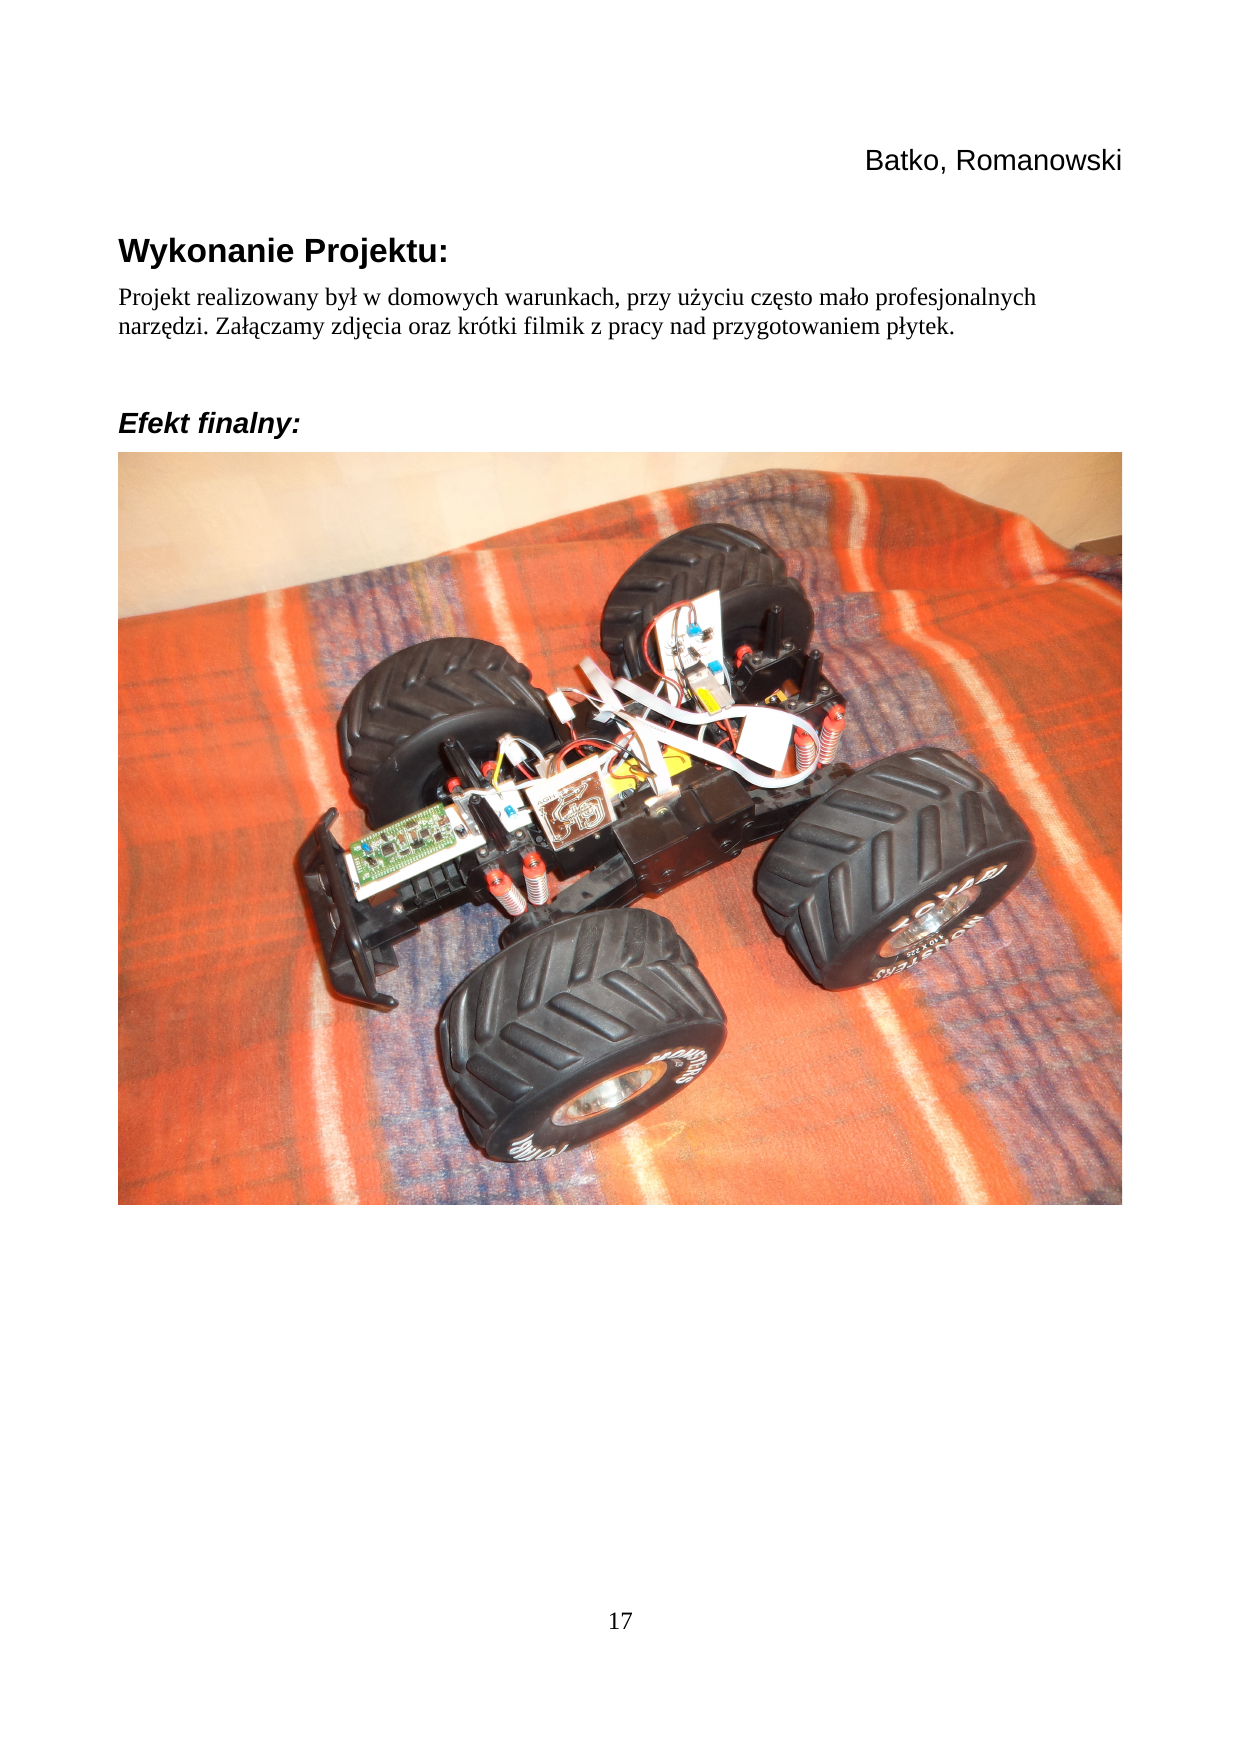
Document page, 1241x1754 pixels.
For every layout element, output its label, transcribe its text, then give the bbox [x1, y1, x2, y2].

text Projekt realizowany był w domowych warunkach, przy użyciu często mało profesjonalnych narzędzi. Załączamy zdjęcia oraz krótki filmik z pracy nad przygotowaniem płytek. [118, 282, 1122, 340]
subtitle Wykonanie Projektu: [118, 231, 1122, 270]
picture [118, 452, 1123, 1205]
subtitle Efekt finalny: [118, 406, 1122, 439]
